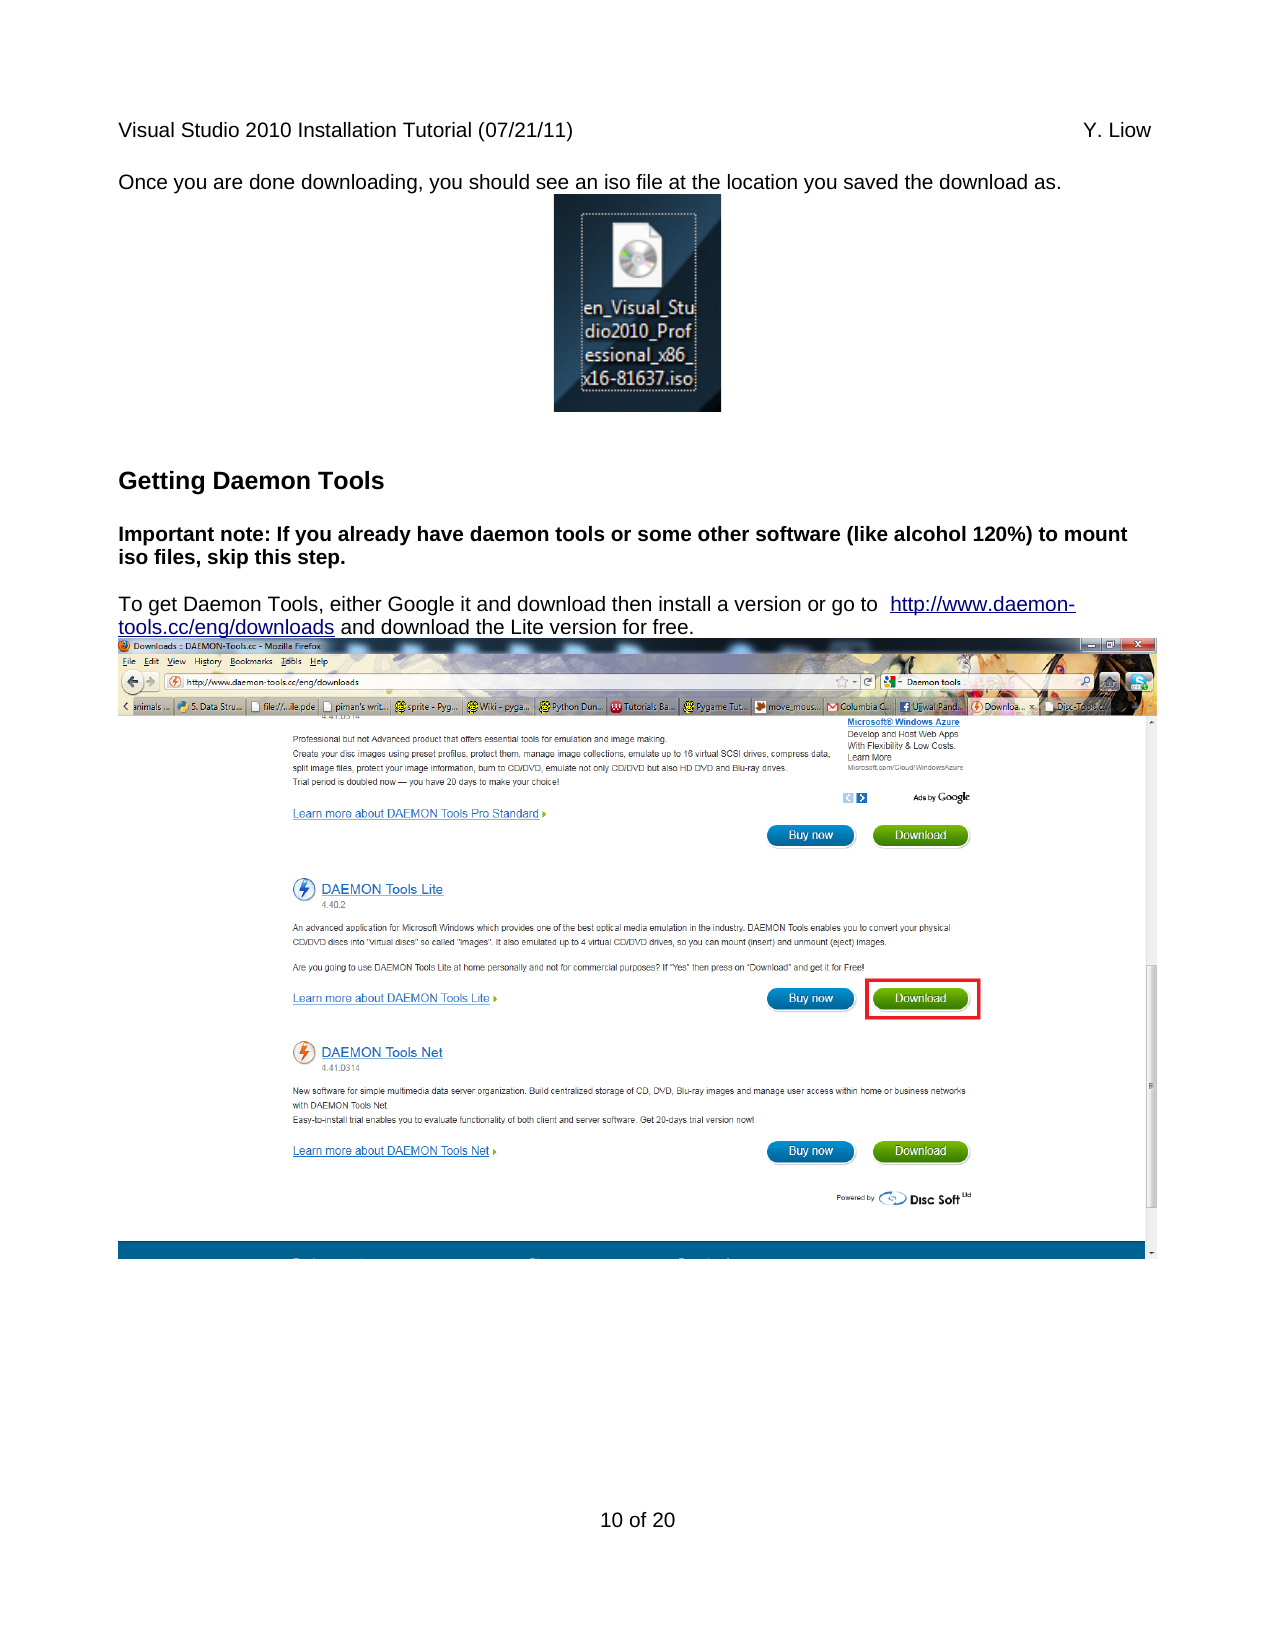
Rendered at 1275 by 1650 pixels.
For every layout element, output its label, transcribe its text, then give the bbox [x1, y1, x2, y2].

text Getting Daemon Tools [118, 467, 1157, 494]
text Once you are done downloading, you should see an iso file at the location you saved the download as. [118, 171, 1157, 194]
picture [553, 194, 722, 412]
text Important note: If you already have daemon tools or some other software (like alcohol 120%) to mount iso files, skip this step. [118, 522, 1157, 569]
text To get Daemon Tools, either Google it and download then install a version or go to http://www.daemon-tools.cc/eng/downloads and download the Lite version for free. [118, 592, 1157, 638]
picture [118, 638, 1157, 1259]
